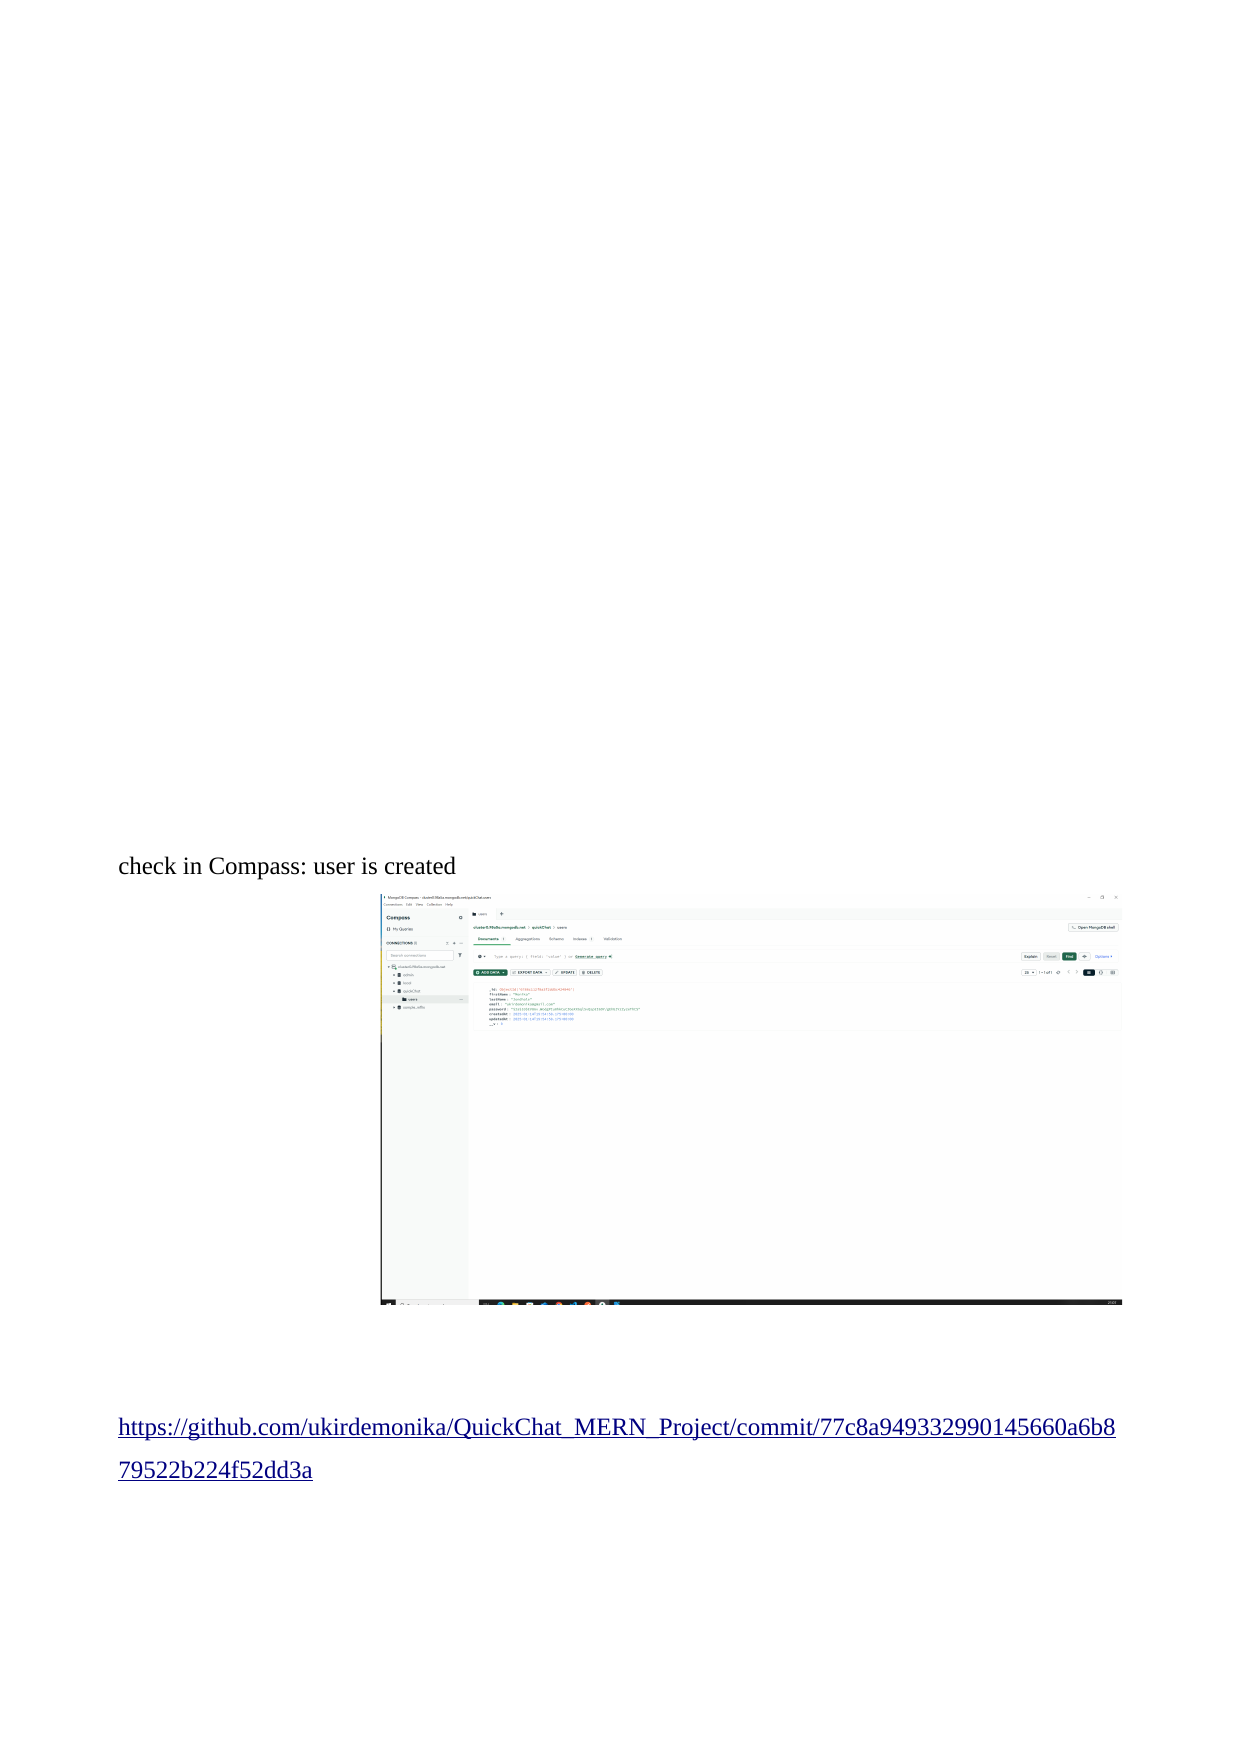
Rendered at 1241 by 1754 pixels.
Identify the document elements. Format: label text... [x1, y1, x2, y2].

text check in Compass: user is created [118, 851, 1122, 880]
text https://github.com/ukirdemonika/QuickChat_MERN_Project/commit/77c8a949332990145660a6b879522b224f52dd3a [118, 894, 1122, 1484]
